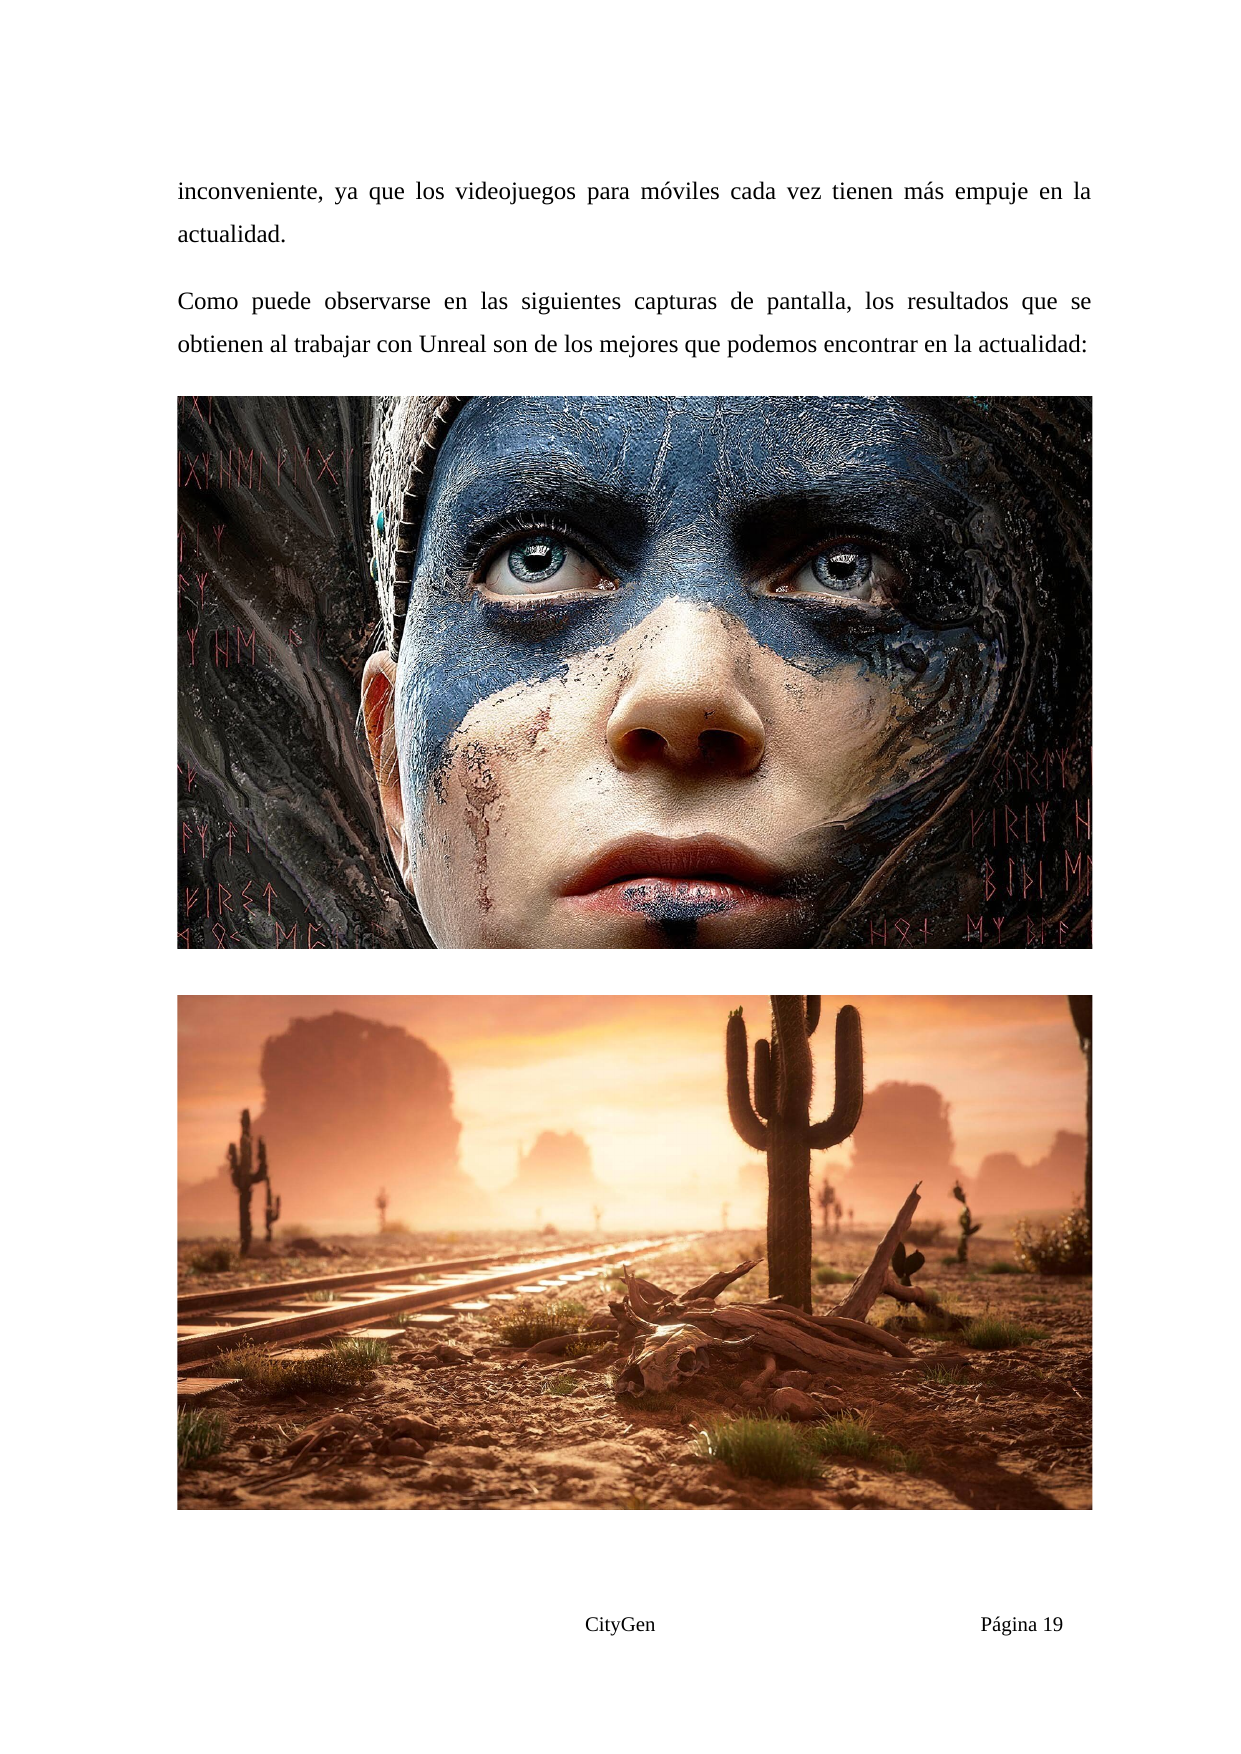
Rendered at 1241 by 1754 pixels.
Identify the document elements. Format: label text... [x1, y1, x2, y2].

picture [177, 396, 1093, 949]
text inconveniente, ya que los videojuegos para móviles cada vez tienen más empuje en la actualidad. [177, 176, 1093, 248]
text Como puede observarse en las siguientes capturas de pantalla, los resultados que se obtienen al trabajar con Unreal son de los mejores que podemos encontrar en la actualidad: [177, 286, 1093, 358]
picture [177, 995, 1093, 1510]
